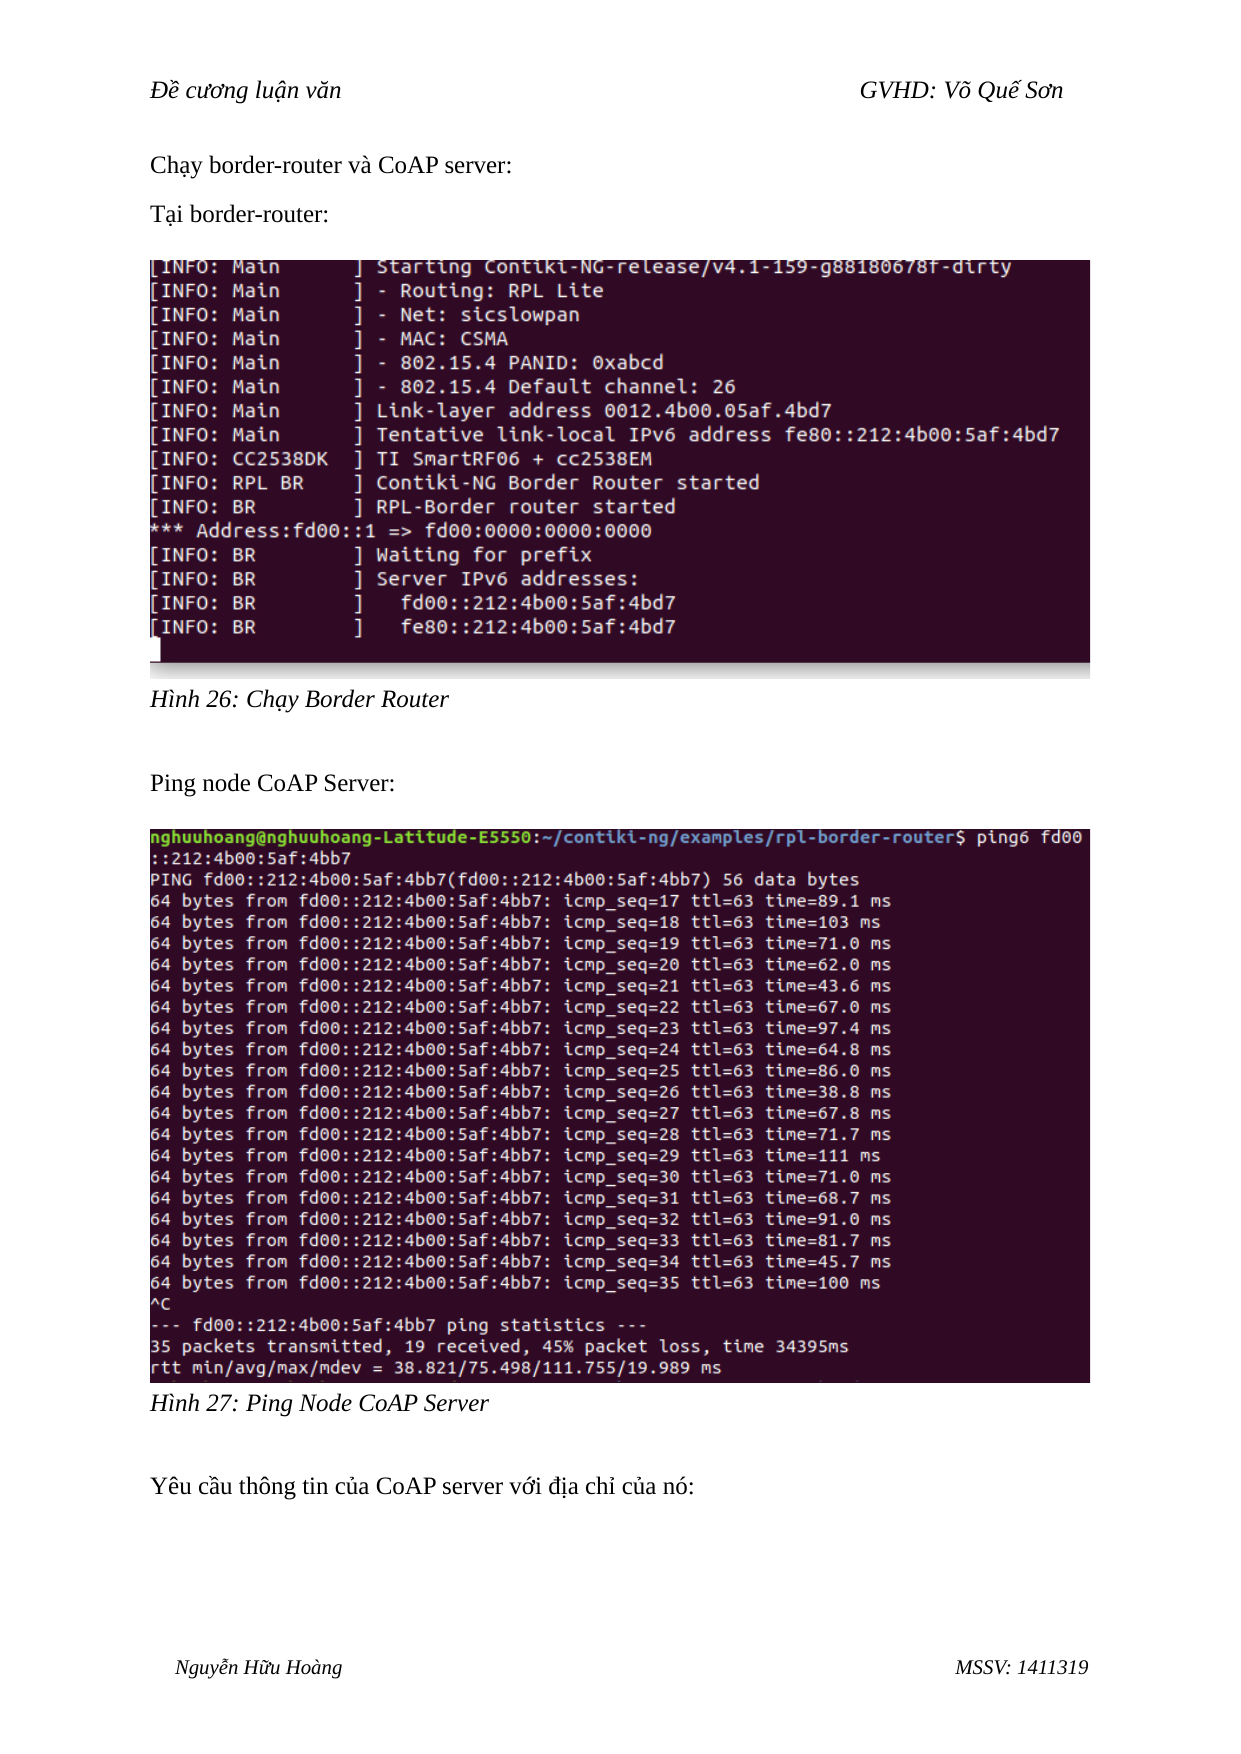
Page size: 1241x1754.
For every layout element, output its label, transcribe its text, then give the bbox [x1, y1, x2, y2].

text Ping node CoAP Server: [150, 768, 1090, 796]
text Tại border-router: [150, 199, 1090, 228]
text Hình 26: Chạy Border Router [150, 679, 1090, 713]
text Hình 27: Ping Node CoAP Server [150, 1383, 1090, 1416]
picture [150, 829, 1091, 1383]
text Chạy border-router và CoAP server: [150, 150, 1090, 179]
text Yêu cầu thông tin của CoAP server với địa chỉ của nó: [150, 1471, 1090, 1500]
picture [150, 260, 1091, 679]
